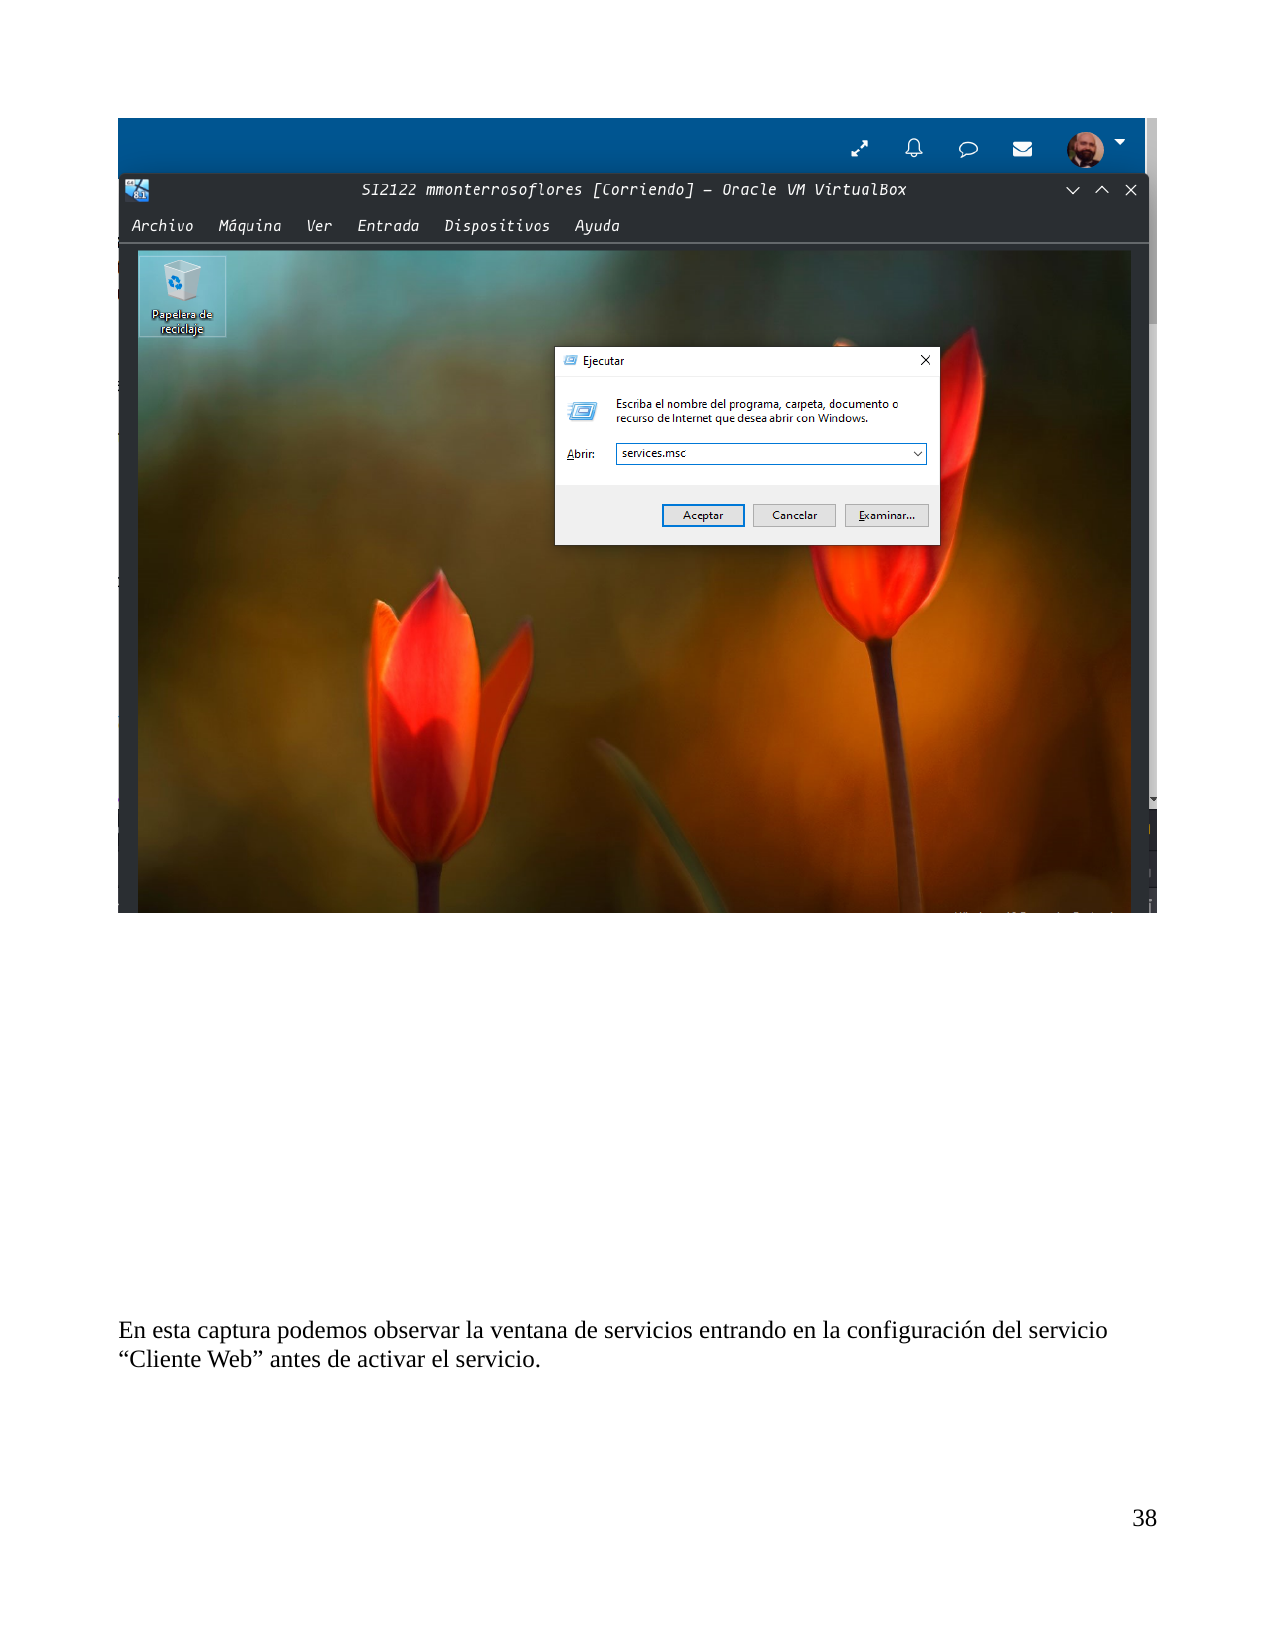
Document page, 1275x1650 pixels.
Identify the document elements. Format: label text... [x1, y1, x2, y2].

picture [118, 118, 1157, 913]
table_header [118, 913, 1157, 941]
text En esta captura podemos observar la ventana de servicios entrando en la configuración del servicio “Cliente Web” antes de activar el servicio. [118, 1315, 1157, 1372]
